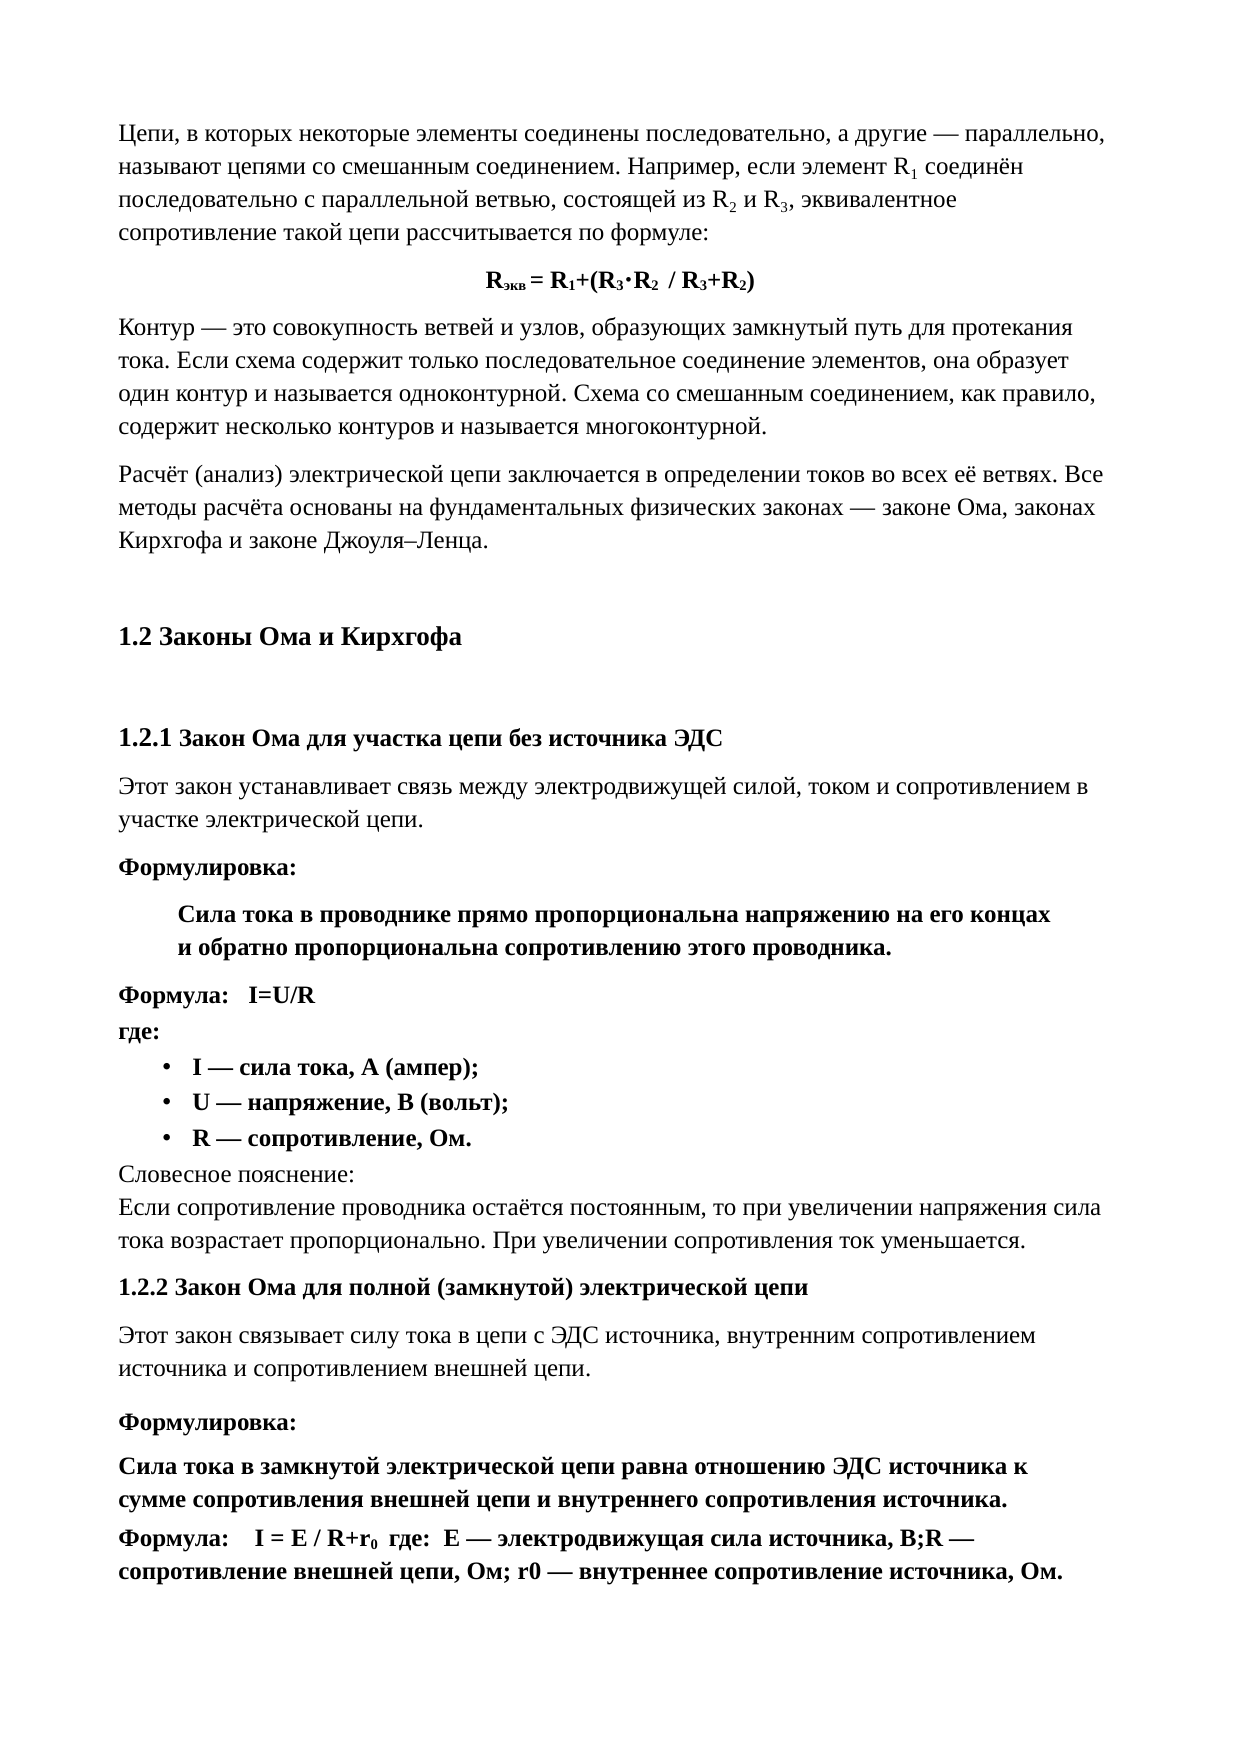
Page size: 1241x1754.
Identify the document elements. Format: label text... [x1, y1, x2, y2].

text Цепи, в которых некоторые элементы соединены последовательно, а другие — параллельно, называют цепями со смешанным соединением. Например, если элемент R₁ соединён последовательно с параллельной ветвью, состоящей из R₂ и R₃, эквивалентное сопротивление такой цепи рассчитывается по формуле: [118, 118, 1122, 246]
text 1.2.1 Закон Ома для участка цепи без источника ЭДС [118, 721, 1122, 752]
text Словесное пояснение: Если сопротивление проводника остаётся постоянным, то при увеличении напряжения сила тока возрастает пропорционально. При увеличении сопротивления ток уменьшается. [118, 1159, 1122, 1253]
text Этот закон связывает силу тока в цепи с ЭДС источника, внутренним сопротивлением источника и сопротивлением внешней цепи. [118, 1320, 1122, 1382]
text Расчёт (анализ) электрической цепи заключается в определении токов во всех её ветвях. Все методы расчёта основаны на фундаментальных физических законах — законе Ома, законах Кирхгофа и законе Джоуля–Ленца. [118, 459, 1122, 554]
text Сила тока в замкнутой электрической цепи равна отношению ЭДС источника к сумме сопротивления внешней цепи и внутреннего сопротивления источника. [118, 1451, 1063, 1513]
text Сила тока в проводнике прямо пропорциональна напряжению на его концах и обратно пропорциональна сопротивлению этого проводника. [177, 899, 1063, 961]
text Rэкв = R1+(R3⋅R2 / R3+R2) [118, 265, 1122, 293]
text 1.2 Законы Ома и Кирхгофа [118, 620, 1122, 651]
list U — напряжение, В (вольт); [162, 1087, 1122, 1116]
list R — сопротивление, Ом. [162, 1123, 1122, 1152]
text Формула: I = E / R+r0 где: E — электродвижущая сила источника, В;R — сопротивление внешней цепи, Ом; r0 — внутреннее сопротивление источника, Ом. [118, 1523, 1122, 1585]
list I — сила тока, А (ампер); [162, 1052, 1122, 1080]
text Формулировка: [118, 1407, 1122, 1435]
text Контур — это совокупность ветвей и узлов, образующих замкнутый путь для протекания тока. Если схема содержит только последовательное соединение элементов, она образует один контур и называется одноконтурной. Схема со смешанным соединением, как правило, содержит несколько контуров и называется многоконтурной. [118, 312, 1122, 440]
text Этот закон устанавливает связь между электродвижущей силой, током и сопротивлением в участке электрической цепи. [118, 771, 1122, 833]
text 1.2.2 Закон Ома для полной (замкнутой) электрической цепи [118, 1272, 1122, 1301]
text Формулировка: [118, 852, 1122, 881]
text Формула: I=U/R [118, 980, 1122, 1009]
text где: [118, 1016, 1122, 1044]
